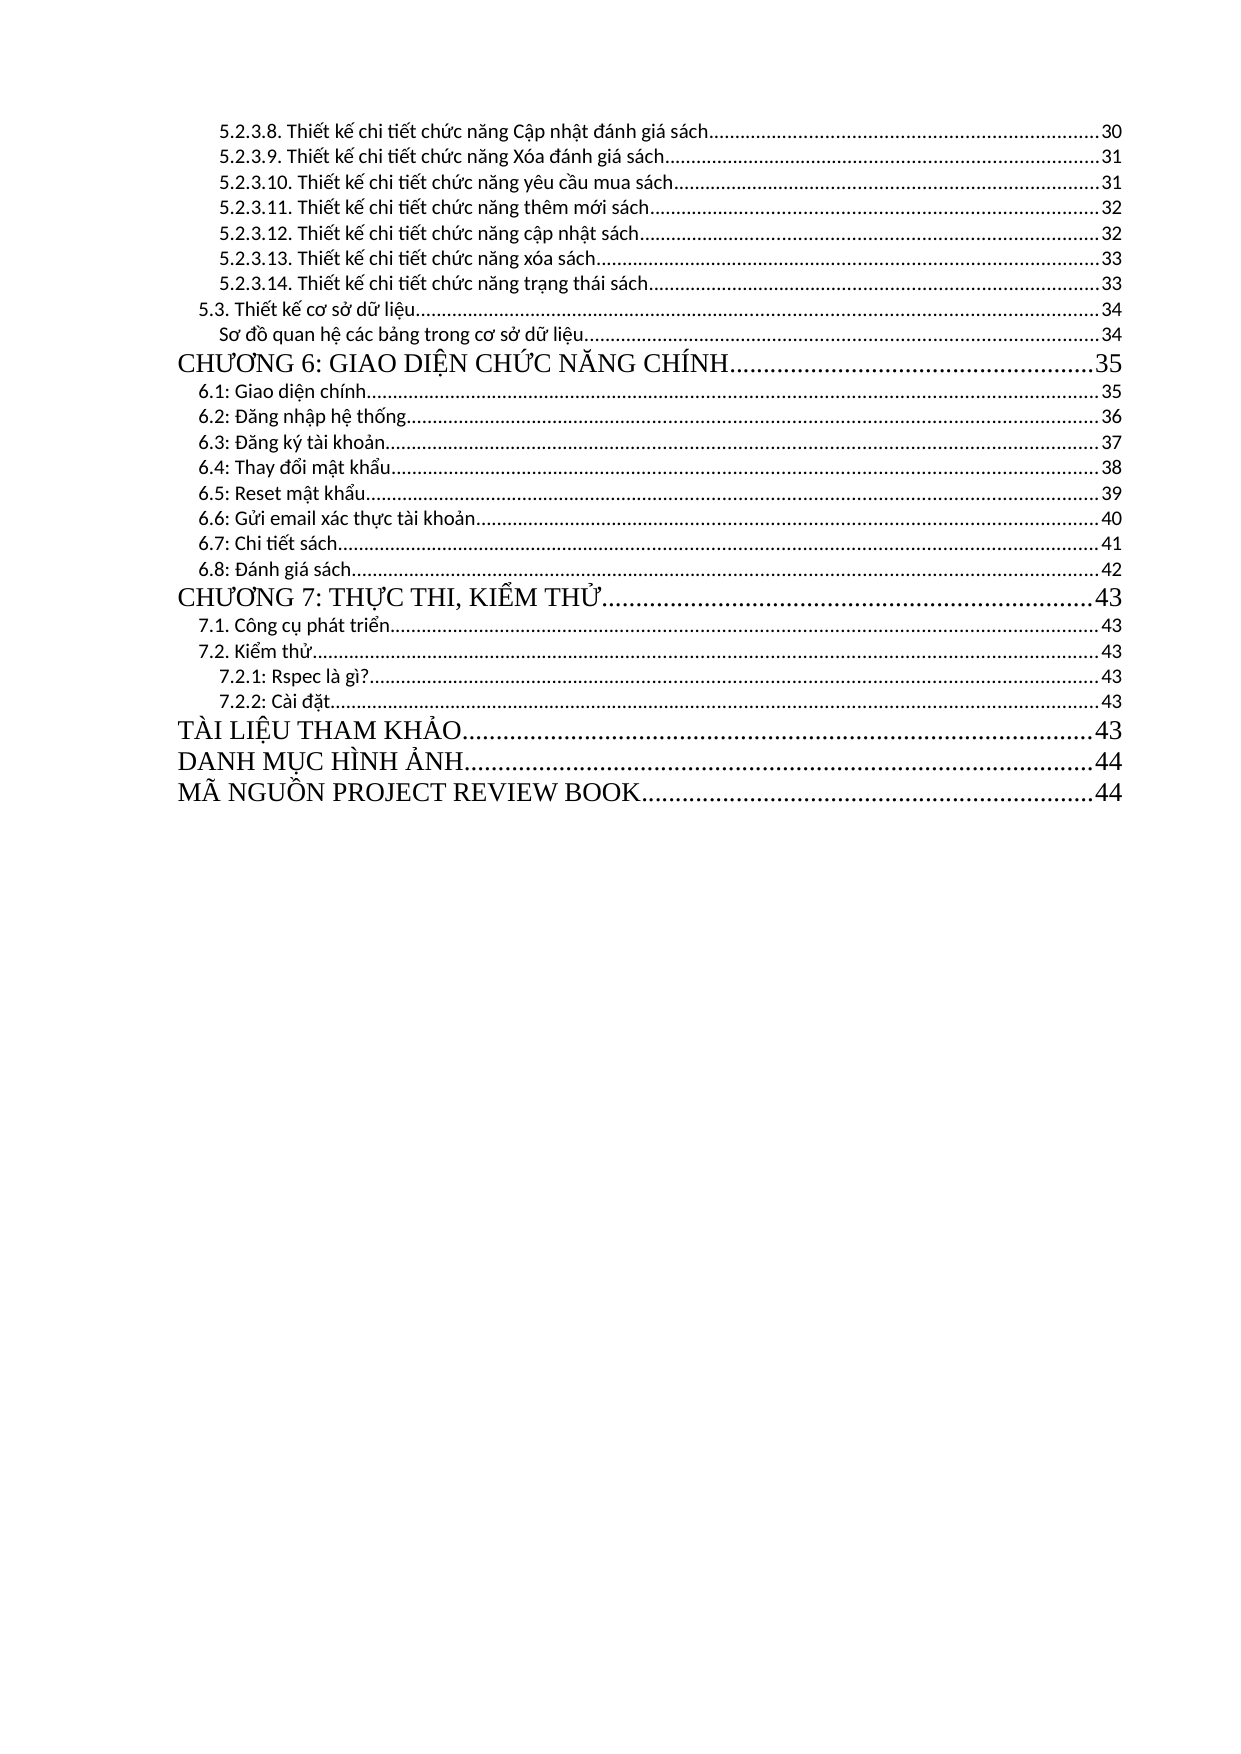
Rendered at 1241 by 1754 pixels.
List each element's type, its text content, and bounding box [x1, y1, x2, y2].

text MÃ NGUỒN PROJECT REVIEW BOOK 44 [177, 776, 1122, 808]
text Sơ đồ quan hệ các bảng trong cơ sở dữ liệu. 34 [219, 321, 1122, 347]
text 6.3: Đăng ký tài khoản 37 [198, 429, 1122, 454]
text CHƯƠNG 6: GIAO DIỆN CHỨC NĂNG CHÍNH 35 [177, 347, 1122, 378]
text 5.2.3.12. Thiết kế chi tiết chức năng cập nhật sách 32 [219, 220, 1122, 245]
text TÀI LIỆU THAM KHẢO 43 [177, 714, 1122, 745]
text 5.3. Thiết kế cơ sở dữ liệu 34 [198, 296, 1122, 321]
text 6.6: Gửi email xác thực tài khoản 40 [198, 505, 1122, 531]
text 6.8: Đánh giá sách. 42 [198, 556, 1122, 581]
text 5.2.3.10. Thiết kế chi tiết chức năng yêu cầu mua sách 31 [219, 169, 1122, 194]
text CHƯƠNG 7: THỰC THI, KIỂM THỬ 43 [177, 581, 1122, 612]
text 6.5: Reset mật khẩu 39 [198, 480, 1122, 505]
text 7.2. Kiểm thử 43 [198, 638, 1122, 663]
text 6.4: Thay đổi mật khẩu 38 [198, 454, 1122, 480]
text 5.2.3.13. Thiết kế chi tiết chức năng xóa sách 33 [219, 245, 1122, 271]
text 6.7: Chi tiết sách 41 [198, 531, 1122, 556]
text DANH MỤC HÌNH ẢNH 44 [177, 745, 1122, 776]
text 7.2.2: Cài đặt 43 [219, 689, 1122, 714]
text 5.2.3.14. Thiết kế chi tiết chức năng trạng thái sách 33 [219, 271, 1122, 296]
text 7.1. Công cụ phát triển 43 [198, 612, 1122, 638]
text 5.2.3.9. Thiết kế chi tiết chức năng Xóa đánh giá sách 31 [219, 143, 1122, 169]
text 6.2: Đăng nhập hệ thống 36 [198, 403, 1122, 429]
text 5.2.3.11. Thiết kế chi tiết chức năng thêm mới sách 32 [219, 194, 1122, 220]
text 6.1: Giao diện chính 35 [198, 378, 1122, 403]
text 5.2.3.8. Thiết kế chi tiết chức năng Cập nhật đánh giá sách 30 [219, 118, 1122, 143]
text 7.2.1: Rspec là gì? 43 [219, 663, 1122, 689]
